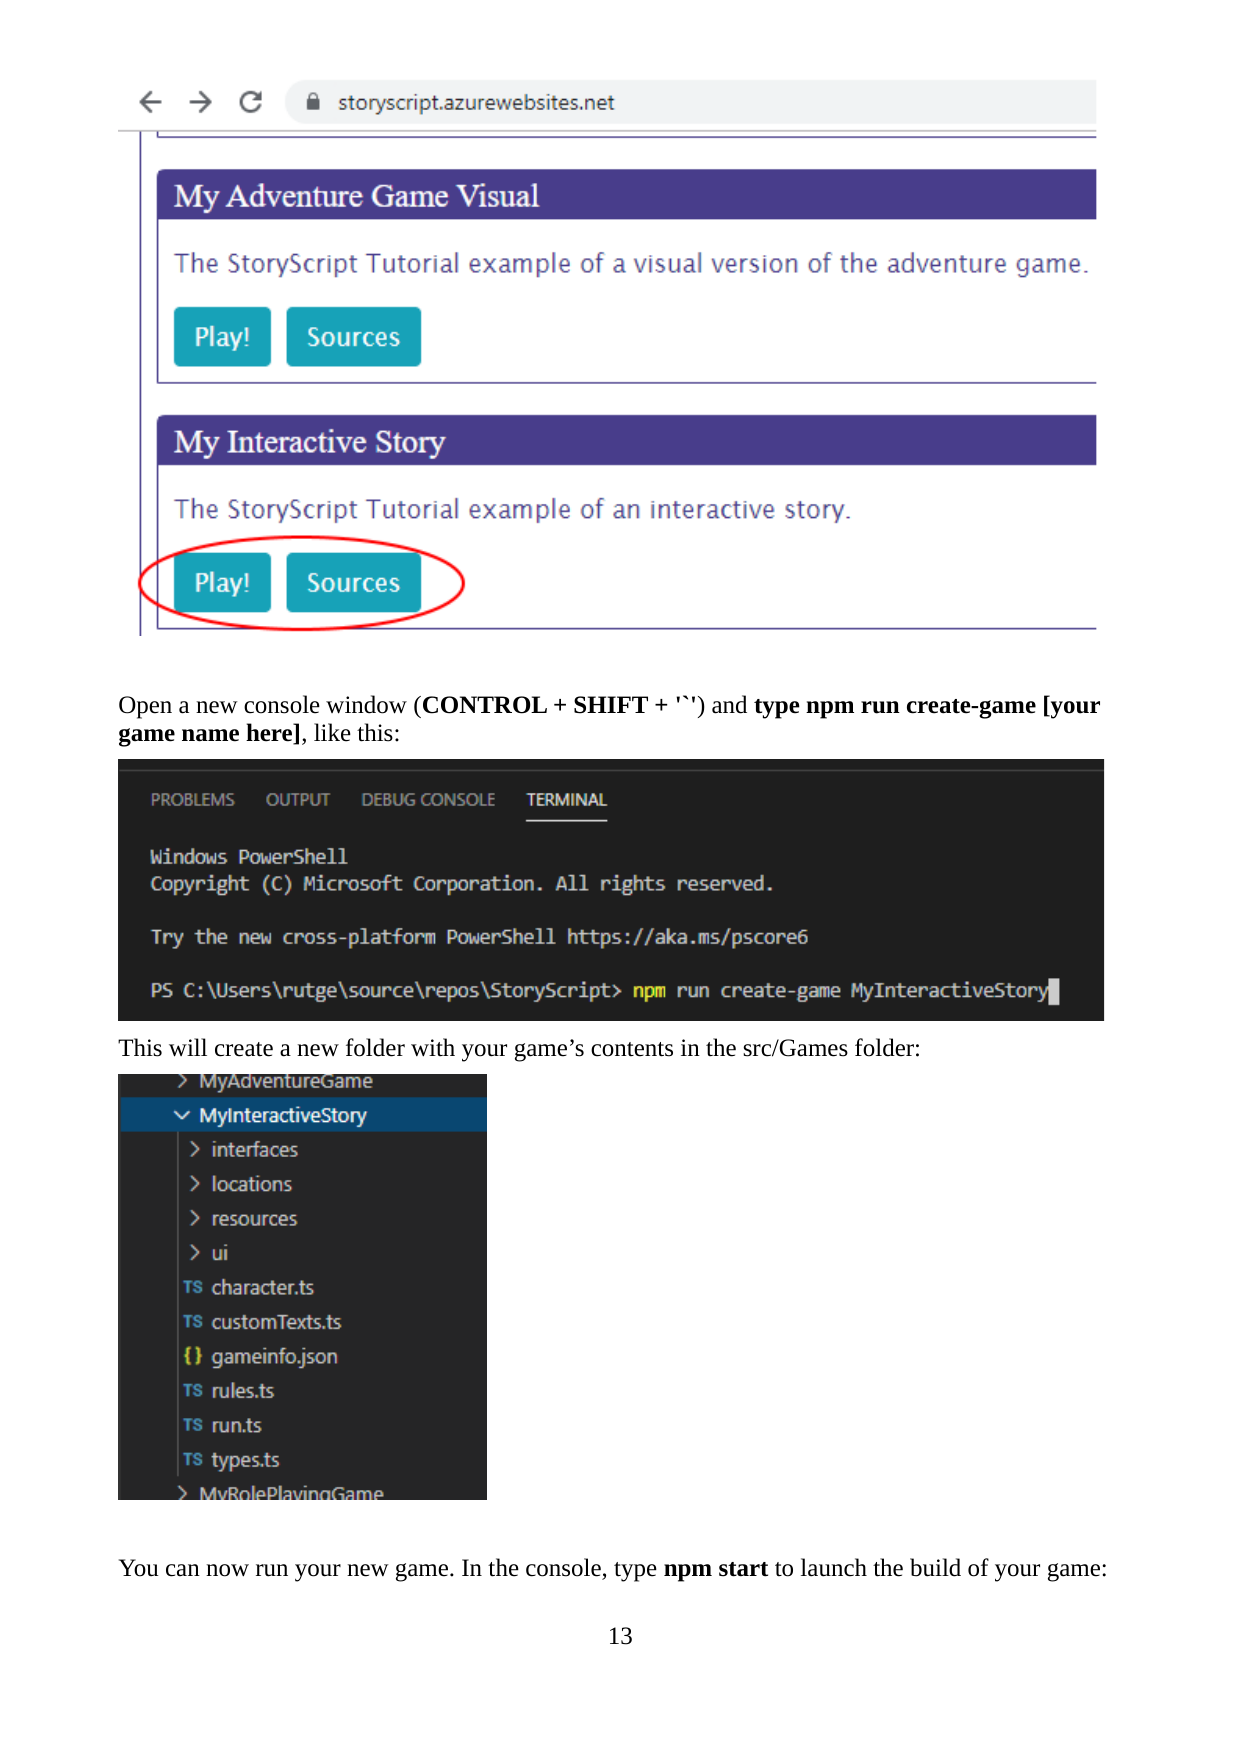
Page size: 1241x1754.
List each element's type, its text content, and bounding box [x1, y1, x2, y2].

text This will create a new folder with your game’s contents in the src/Games folder: [118, 1033, 1122, 1062]
text You can now run your new game. In the console, type npm start to launch the build of your game: [118, 1553, 1122, 1582]
text Open a new console window (CONTROL + SHIFT + '`') and type npm run create-game [your game name here], like this: [118, 690, 1122, 747]
